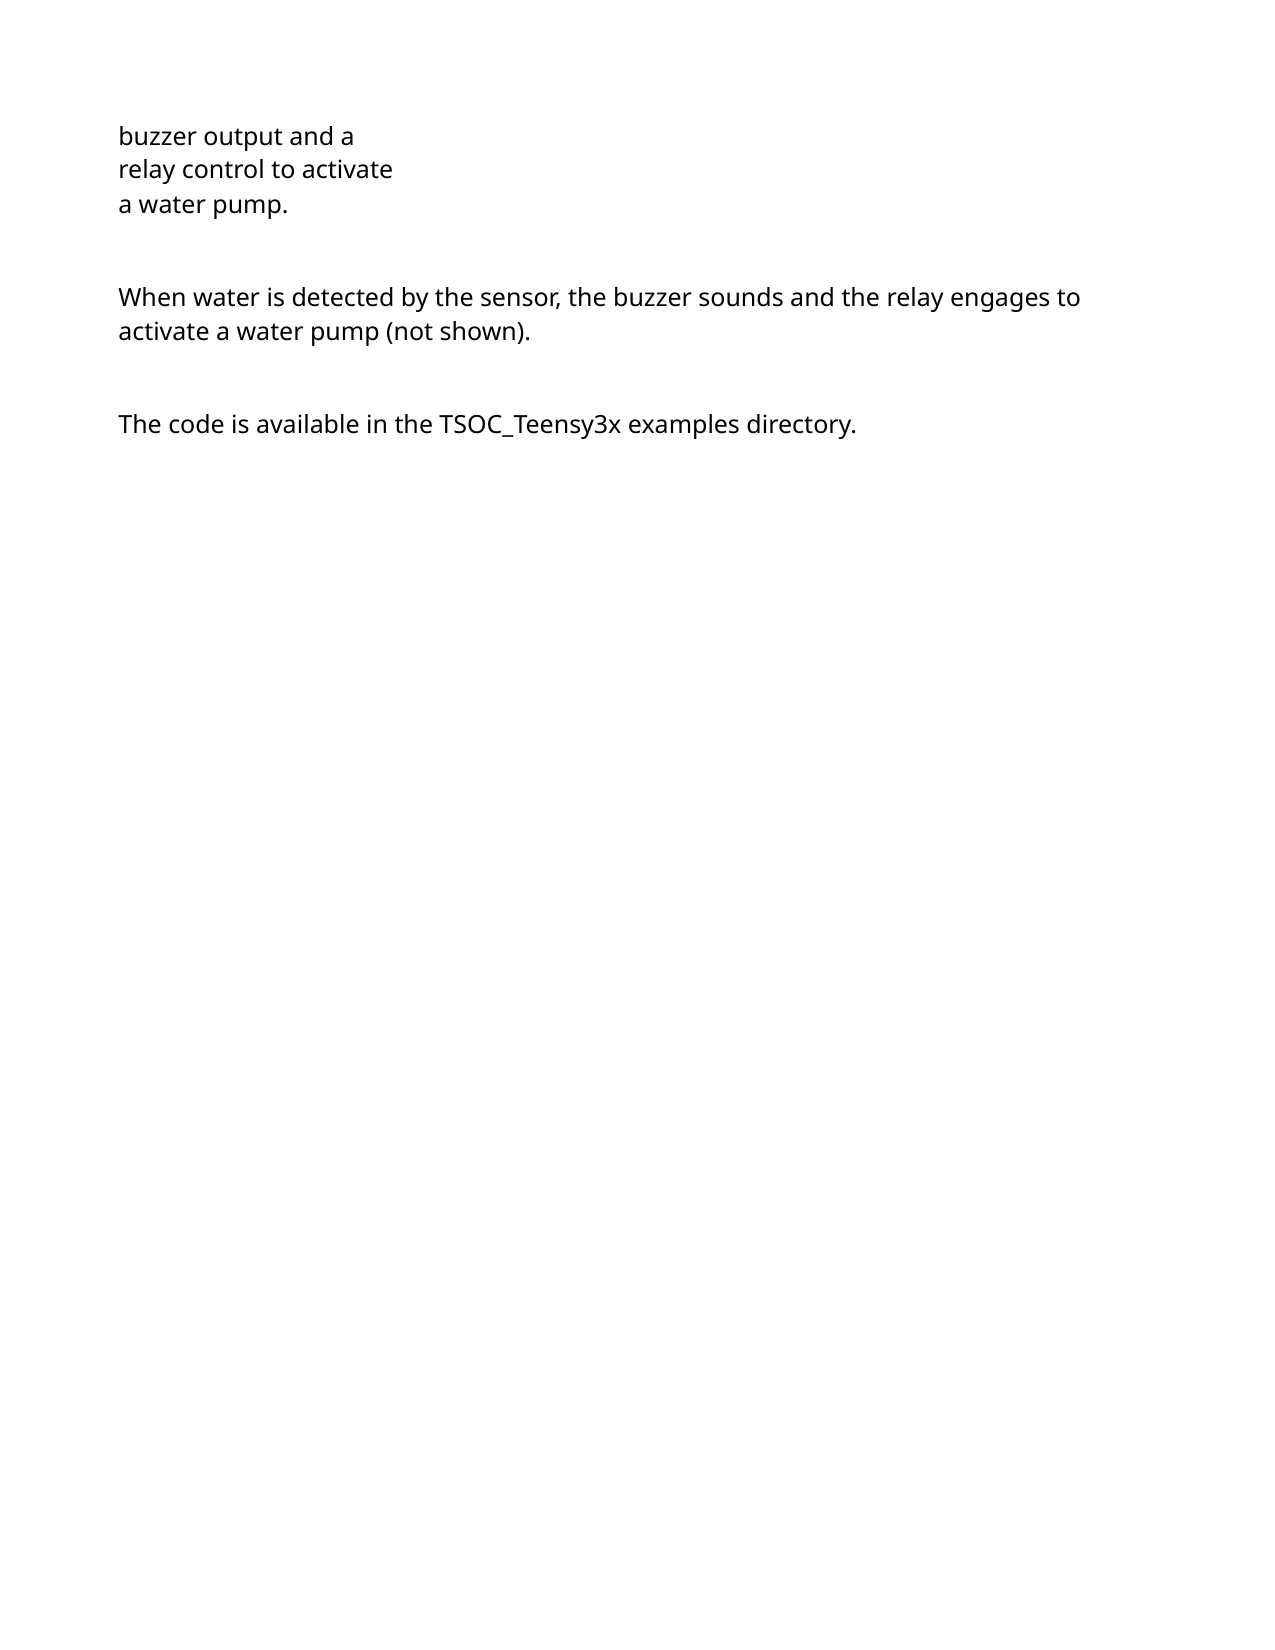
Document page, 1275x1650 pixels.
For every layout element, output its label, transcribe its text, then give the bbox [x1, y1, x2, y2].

text The code is available in the TSOC_Teensy3x examples directory. [118, 407, 1157, 475]
text buzzer output and a relay control to activate a water pump. [118, 118, 1157, 220]
text When water is detected by the sensor, the buzzer sounds and the relay engages to activate a water pump (not shown). [118, 279, 1157, 347]
